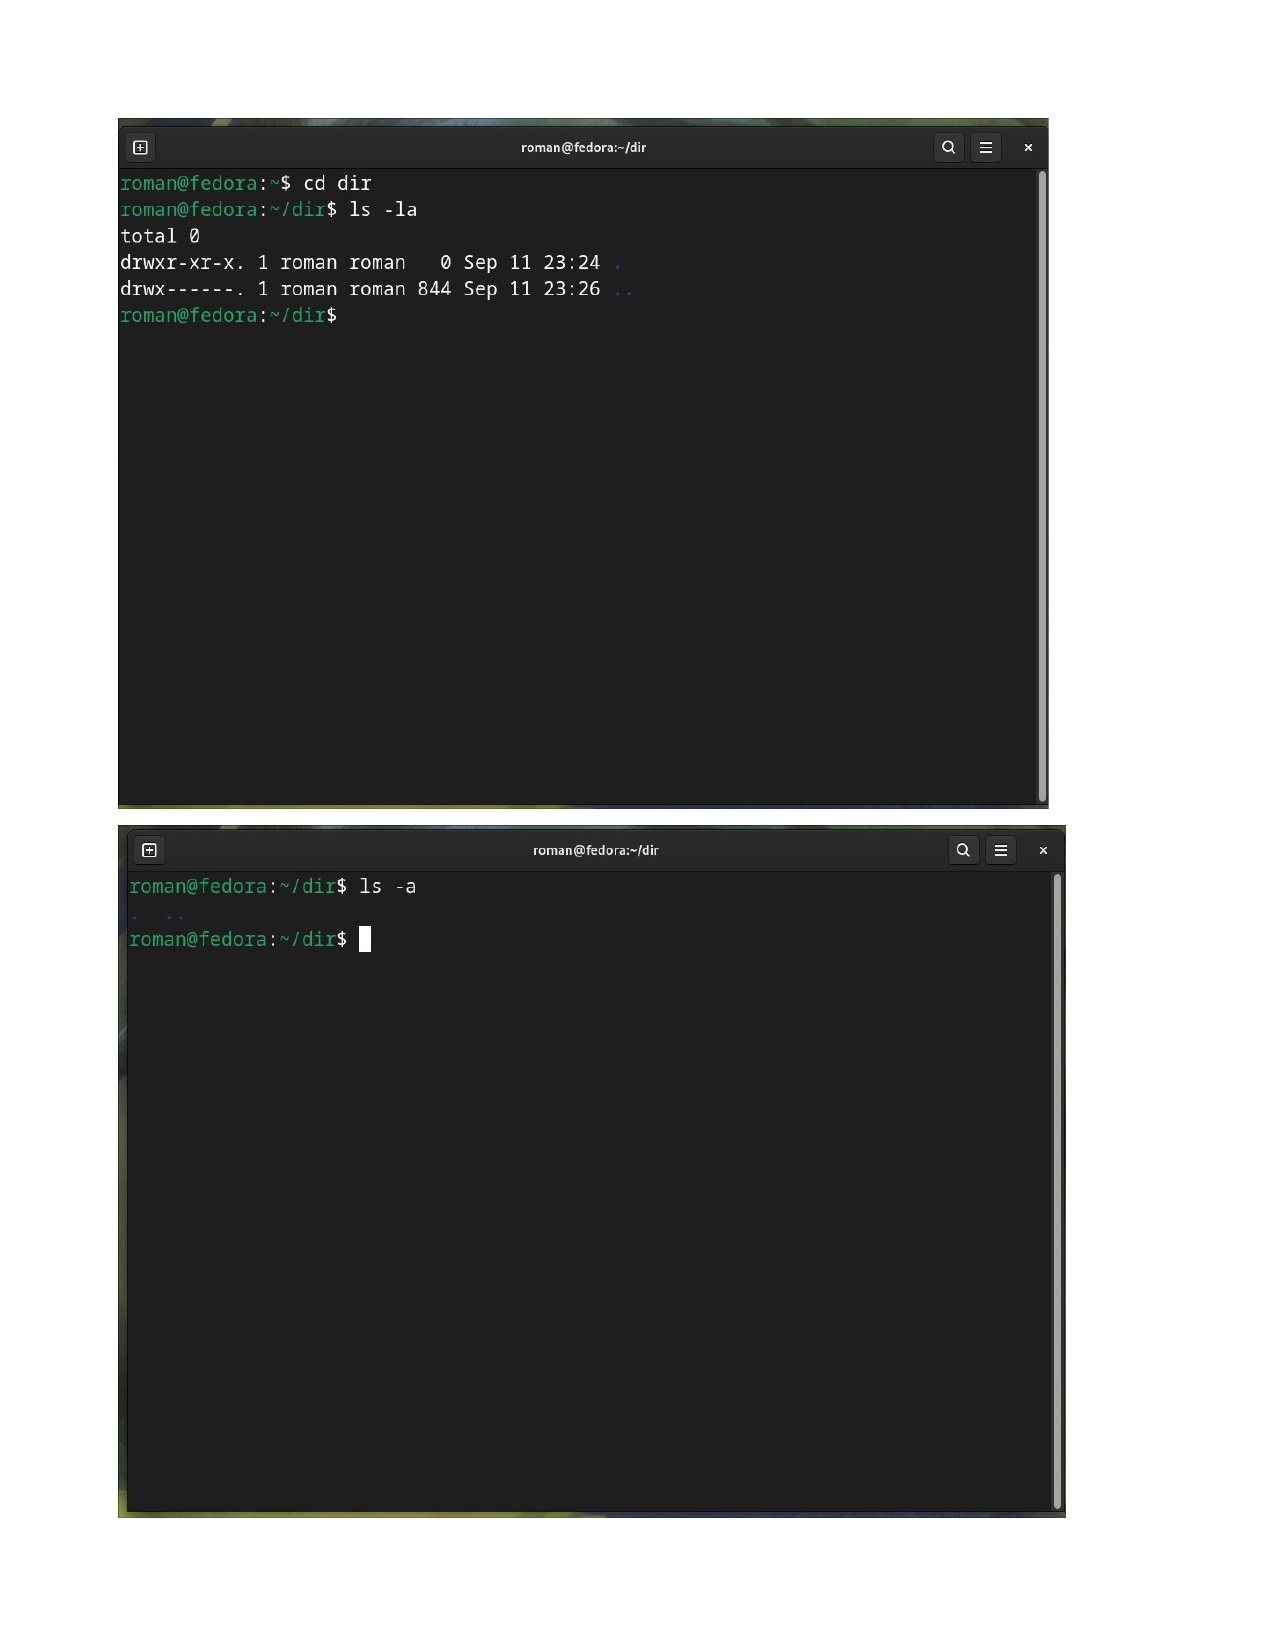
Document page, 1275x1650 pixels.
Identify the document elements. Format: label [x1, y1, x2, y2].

picture [118, 118, 1049, 809]
picture [118, 825, 1066, 1518]
